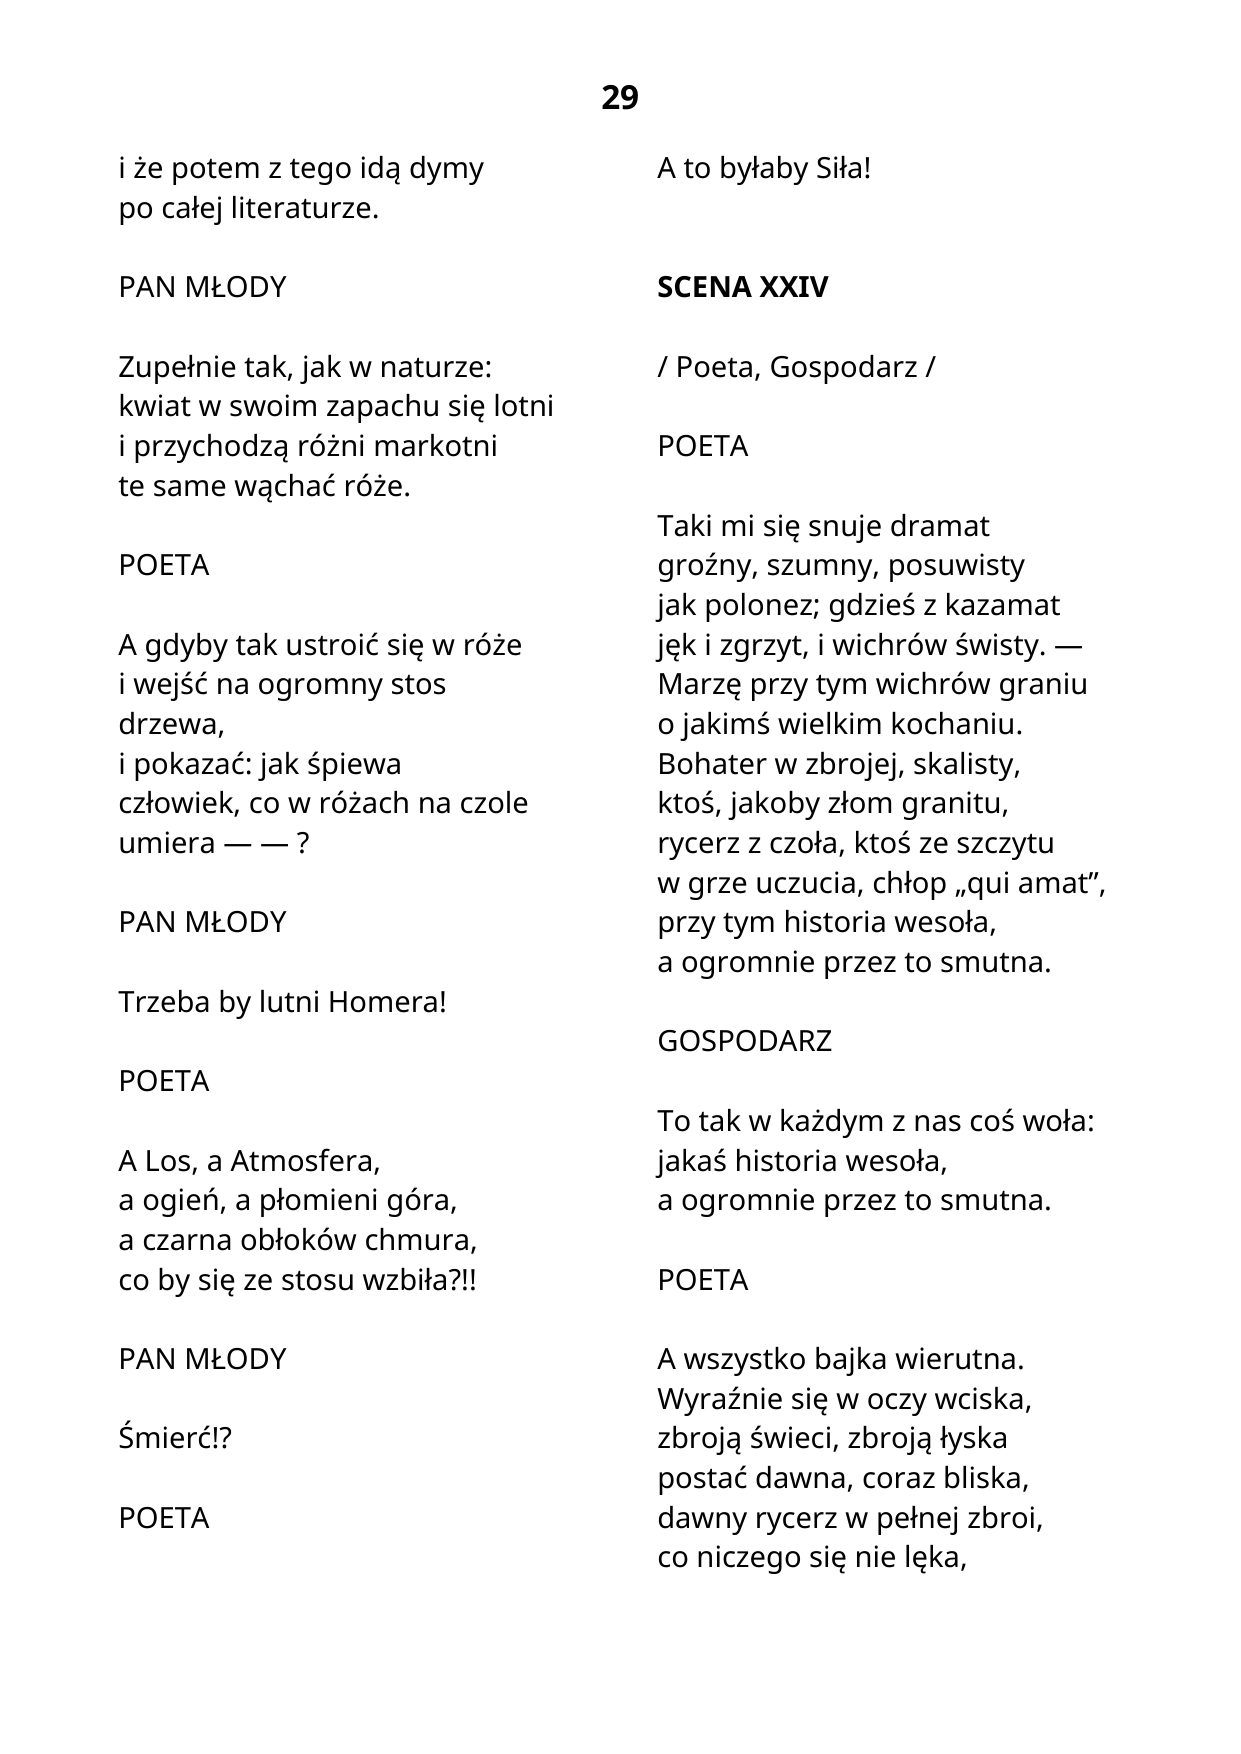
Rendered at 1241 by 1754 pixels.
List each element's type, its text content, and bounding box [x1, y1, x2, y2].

text Śmierć!? [118, 1418, 583, 1457]
text ktoś, jakoby złom granitu, [657, 783, 1122, 822]
text POETA [118, 1060, 583, 1100]
text PAN MŁODY [118, 902, 583, 941]
text i pokazać: jak śpiewa [118, 743, 583, 783]
text co by się ze stosu wzbiła?!! [118, 1259, 583, 1298]
text kwiat w swoim zapachu się lotni [118, 386, 583, 425]
text groźny, szumny, posuwisty [657, 544, 1122, 584]
text A wszystko bajka wierutna. [657, 1338, 1122, 1378]
text PAN MŁODY [118, 267, 583, 306]
text a ogień, a płomieni góra, [118, 1179, 583, 1219]
text PAN MŁODY [118, 1338, 583, 1378]
text Bohater w zbrojej, skalisty, [657, 743, 1122, 783]
text i że potem z tego idą dymy [118, 148, 583, 187]
text POETA [118, 544, 583, 584]
text To tak w każdym z nas coś woła: [657, 1100, 1122, 1140]
text GOSPODARZ [657, 1021, 1122, 1060]
text drzewa, [118, 703, 583, 743]
text zbroją świeci, zbroją łyska [657, 1418, 1122, 1457]
text jak polonez; gdzieś z kazamat [657, 584, 1122, 624]
text Trzeba by lutni Homera! [118, 981, 583, 1021]
text Marzę przy tym wichrów graniu [657, 663, 1122, 703]
text POETA [657, 1259, 1122, 1298]
text i przychodzą różni markotni [118, 425, 583, 465]
text POETA [657, 425, 1122, 465]
text jakaś historia wesoła, [657, 1140, 1122, 1179]
text przy tym historia wesoła, [657, 902, 1122, 941]
text te same wąchać róże. [118, 465, 583, 505]
text rycerz z czoła, ktoś ze szczytu [657, 822, 1122, 862]
text po całej literaturze. [118, 187, 583, 227]
text człowiek, co w różach na czole [118, 783, 583, 822]
text A Los, a Atmosfera, [118, 1140, 583, 1179]
text a czarna obłoków chmura, [118, 1219, 583, 1259]
text POETA [118, 1497, 583, 1537]
text i wejść na ogromny stos [118, 663, 583, 703]
text o jakimś wielkim kochaniu. [657, 703, 1122, 743]
text a ogromnie przez to smutna. [657, 941, 1122, 981]
text co niczego się nie lęka, [657, 1537, 1122, 1576]
text A gdyby tak ustroić się w róże [118, 624, 583, 663]
text dawny rycerz w pełnej zbroi, [657, 1497, 1122, 1537]
text Zupełnie tak, jak w naturze: [118, 346, 583, 386]
text umiera — — ? [118, 822, 583, 862]
text Taki mi się snuje dramat [657, 505, 1122, 544]
text postać dawna, coraz bliska, [657, 1457, 1122, 1497]
text Wyraźnie się w oczy wciska, [657, 1378, 1122, 1418]
text A to byłaby Siła! [657, 148, 1122, 187]
text w grze uczucia, chłop „qui amat”, [657, 862, 1122, 902]
text a ogromnie przez to smutna. [657, 1179, 1122, 1219]
text jęk i zgrzyt, i wichrów świsty. — [657, 624, 1122, 663]
text / Poeta, Gospodarz / [657, 346, 1122, 386]
text SCENA XXIV [657, 267, 1122, 306]
